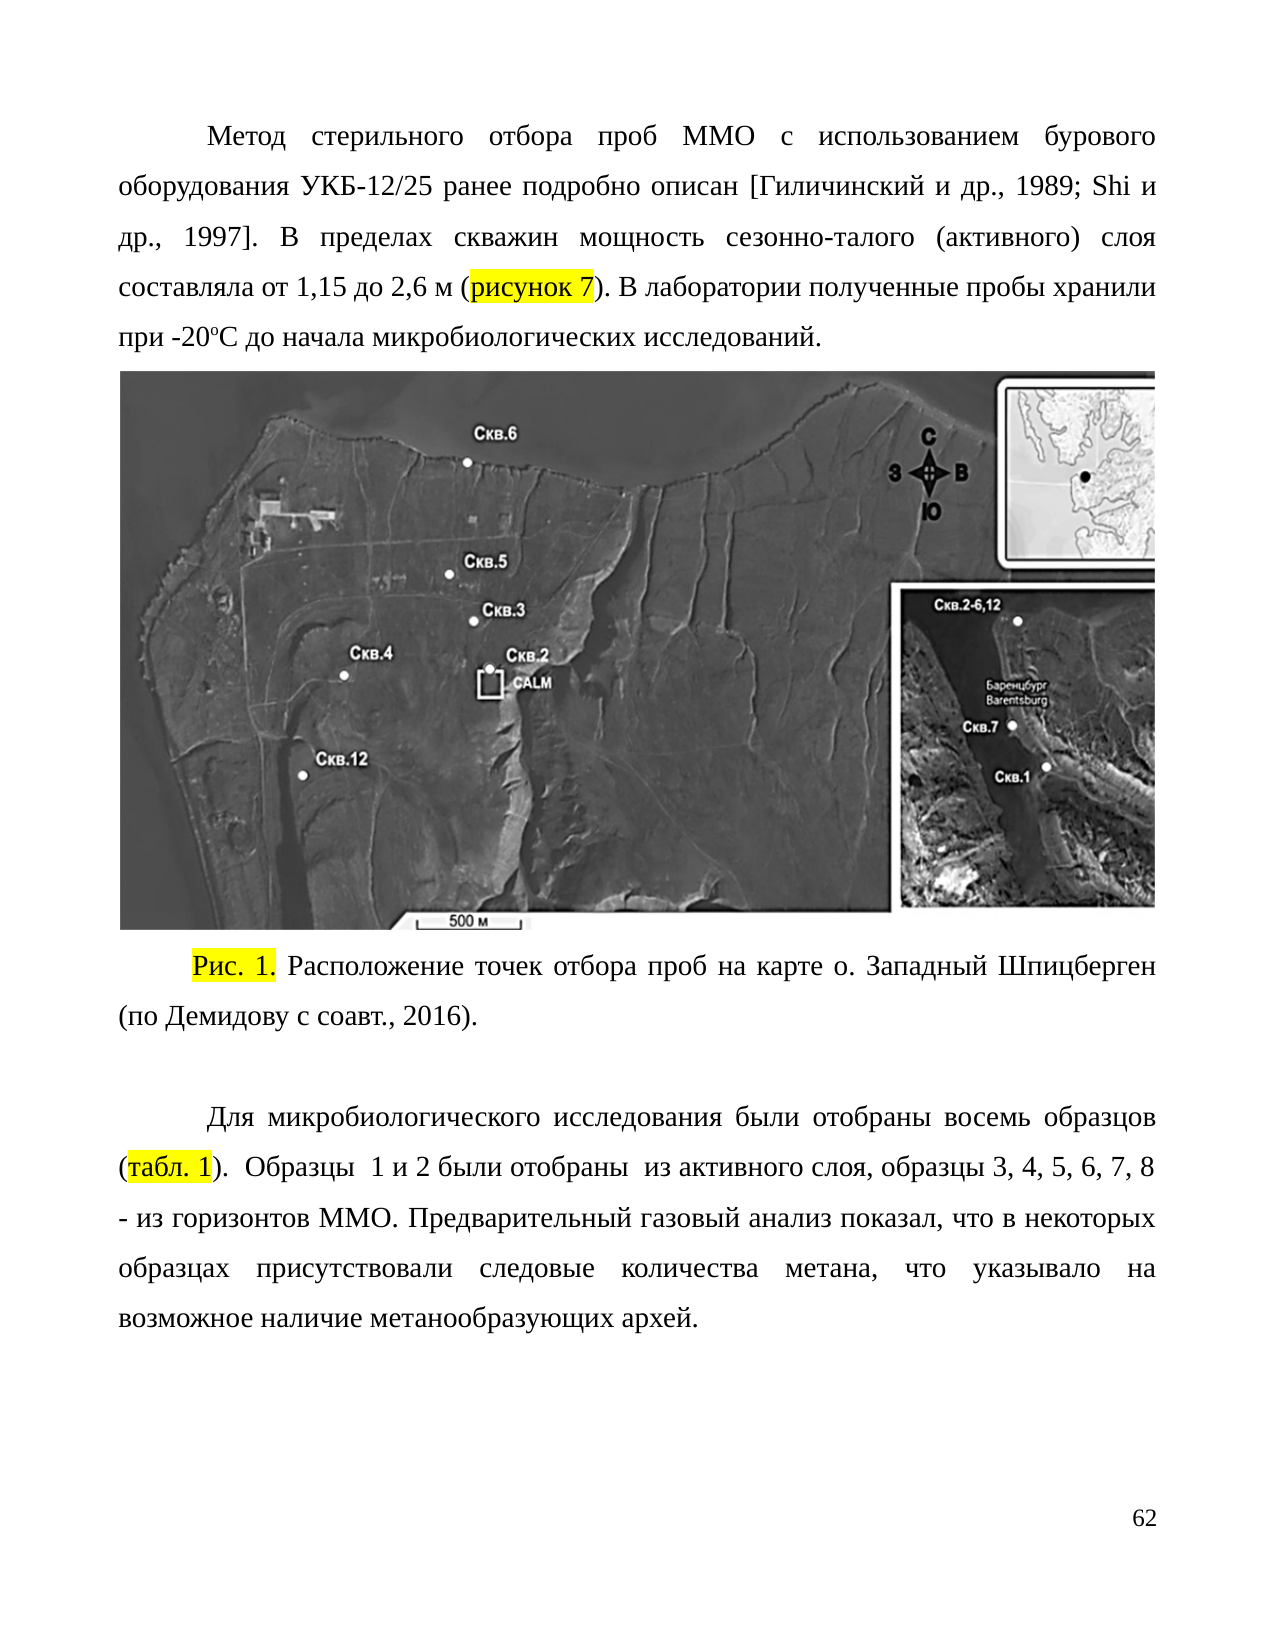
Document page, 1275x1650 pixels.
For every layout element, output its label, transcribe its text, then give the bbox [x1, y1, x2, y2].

picture [118, 369, 1157, 932]
subtitle Метод стерильного отбора проб ММО с использованием бурового оборудования УКБ-12/25 ранее подробно описан [Гиличинский и др., 1989; Shi и др., 1997]⁠. В пределах скважин мощность сезонно-талого (активного) слоя составляла от 1,15 до 2,6 м (рисунок 7). В лаборатории полученные пробы хранили при -20oC до начала микробиологических исследований. [118, 118, 1157, 353]
subtitle Рис. 1. Расположение точек отбора проб на карте о. Западный Шпицберген (по Демидову с соавт., 2016). [118, 932, 1157, 1032]
subtitle Для микробиологического исследования были отобраны восемь образцов (табл. 1). Образцы 1 и 2 были отобраны из активного слоя, образцы 3, 4, 5, 6, 7, 8 - из горизонтов ММО. Предварительный газовый анализ показал, что в некоторых образцах присутствовали следовые количества метана, что указывало на возможное наличие метанообразующих архей. [118, 1099, 1157, 1334]
